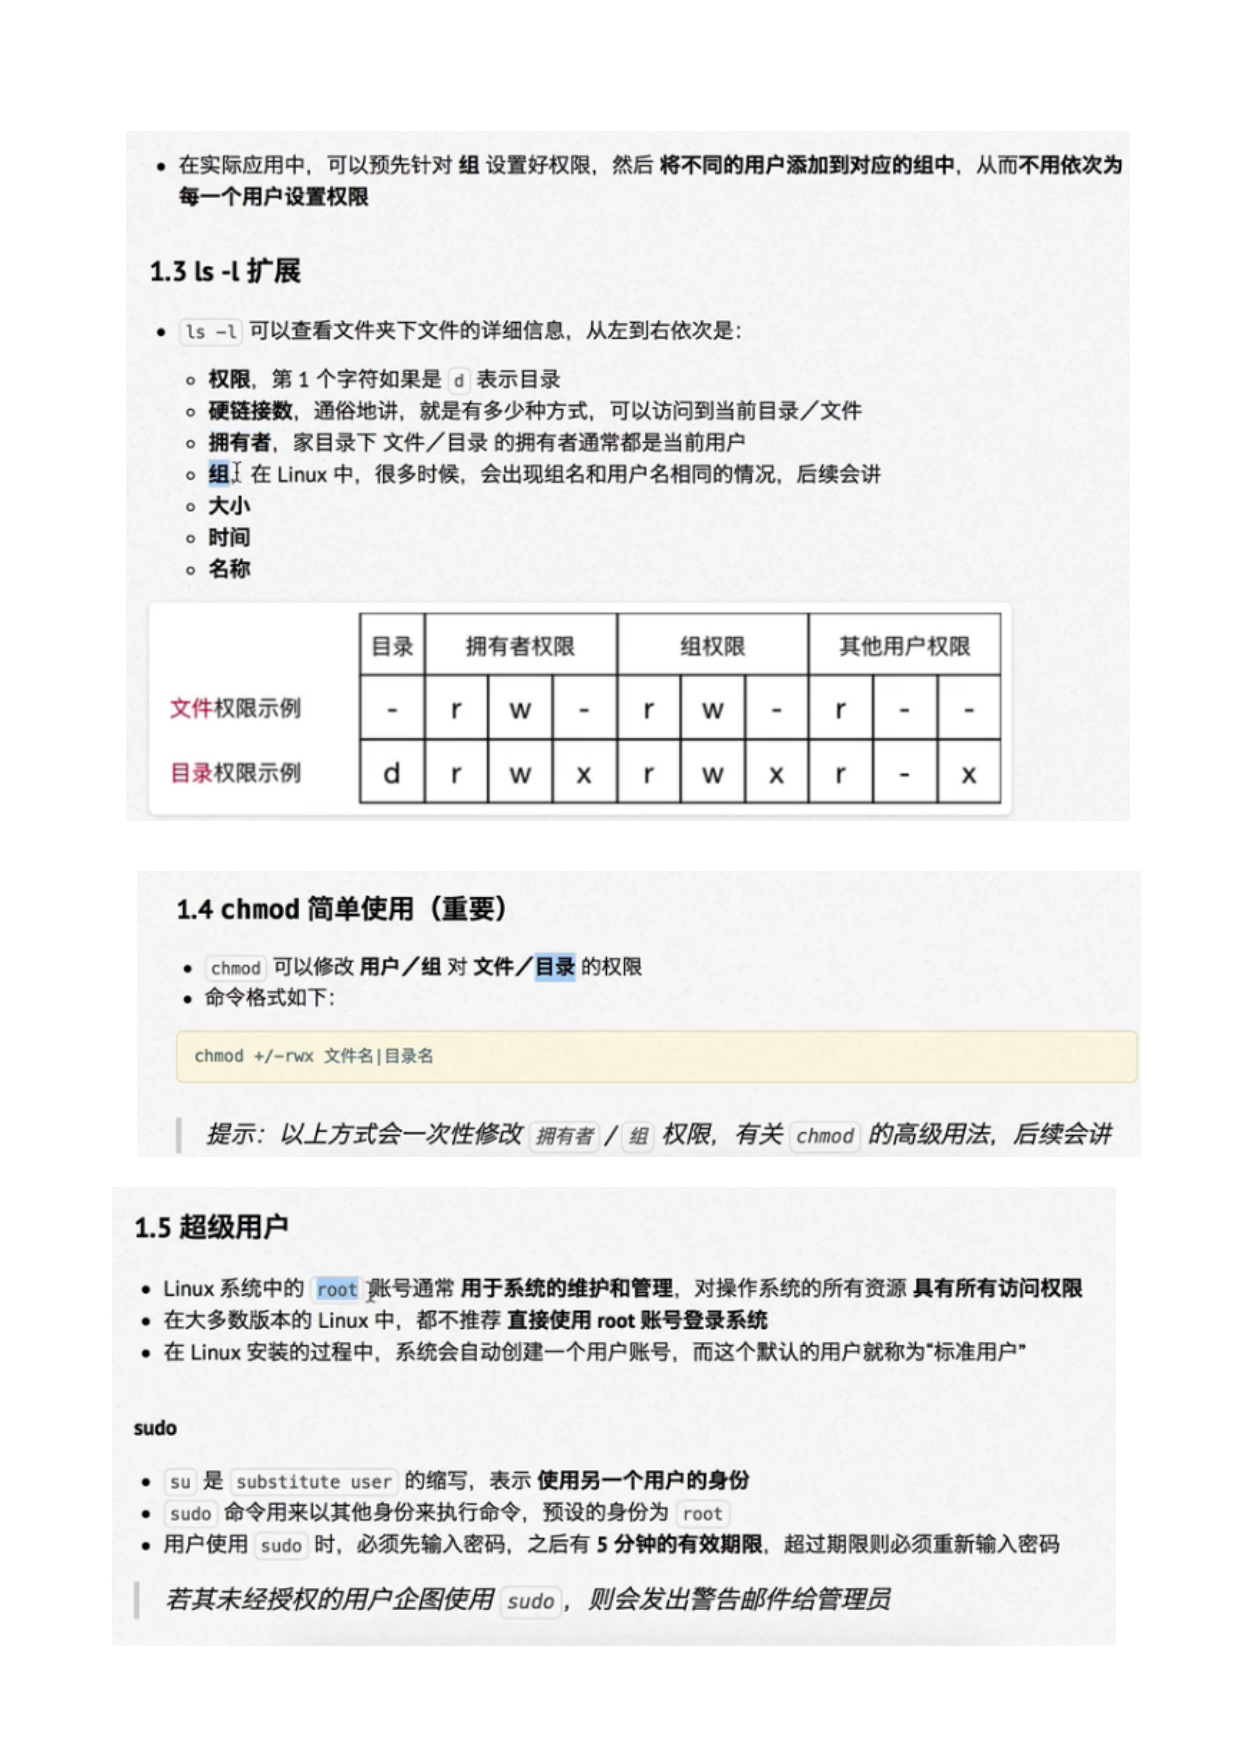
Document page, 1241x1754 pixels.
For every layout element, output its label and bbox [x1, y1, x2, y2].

picture [126, 131, 1130, 821]
picture [111, 1187, 1116, 1646]
picture [136, 871, 1141, 1157]
